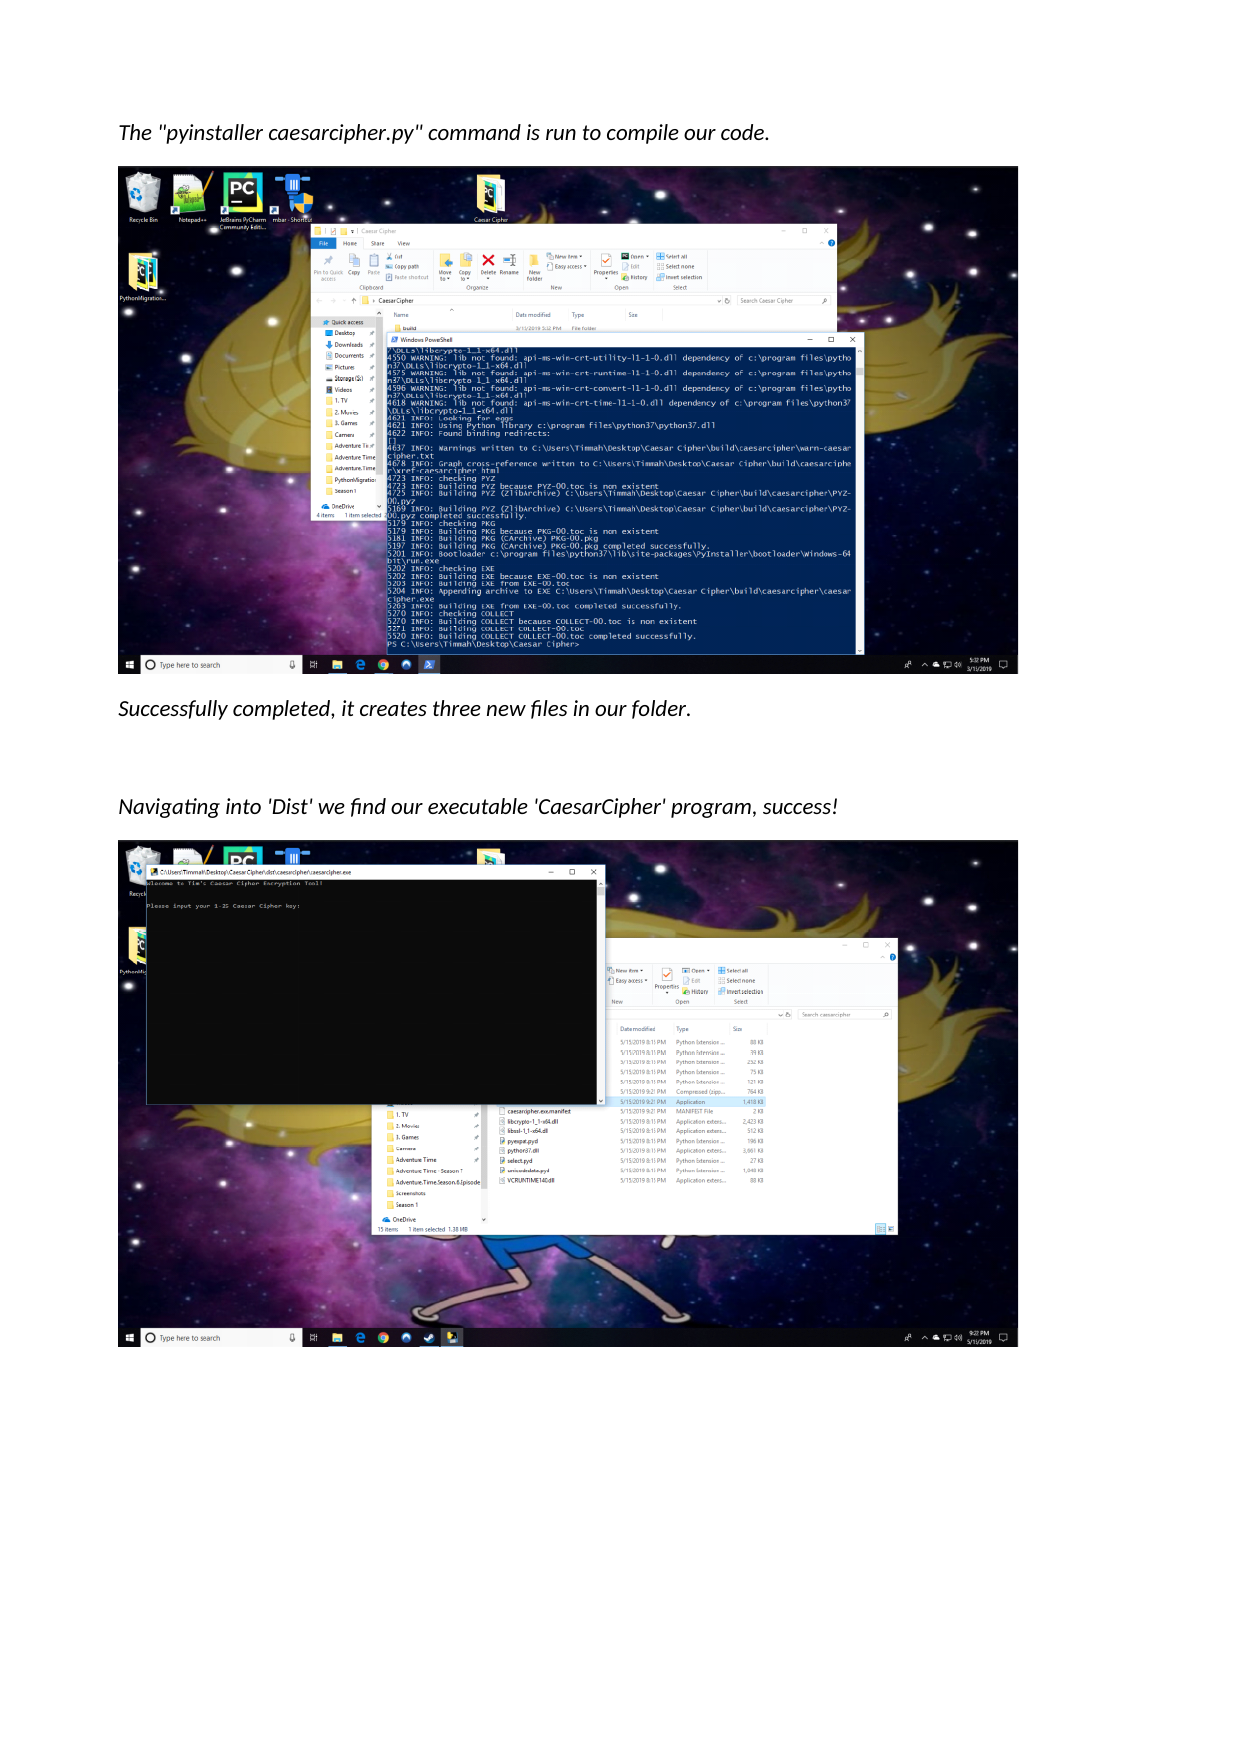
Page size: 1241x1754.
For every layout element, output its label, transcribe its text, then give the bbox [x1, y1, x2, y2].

text The "pyinstaller caesarcipher.py" command is run to compile our code. [118, 118, 1122, 146]
text Navigating into 'Dist' we find our executable 'CaesarCipher' program, success! [118, 792, 1122, 820]
text Successfully completed, it creates three new files in our folder. [118, 694, 1122, 722]
